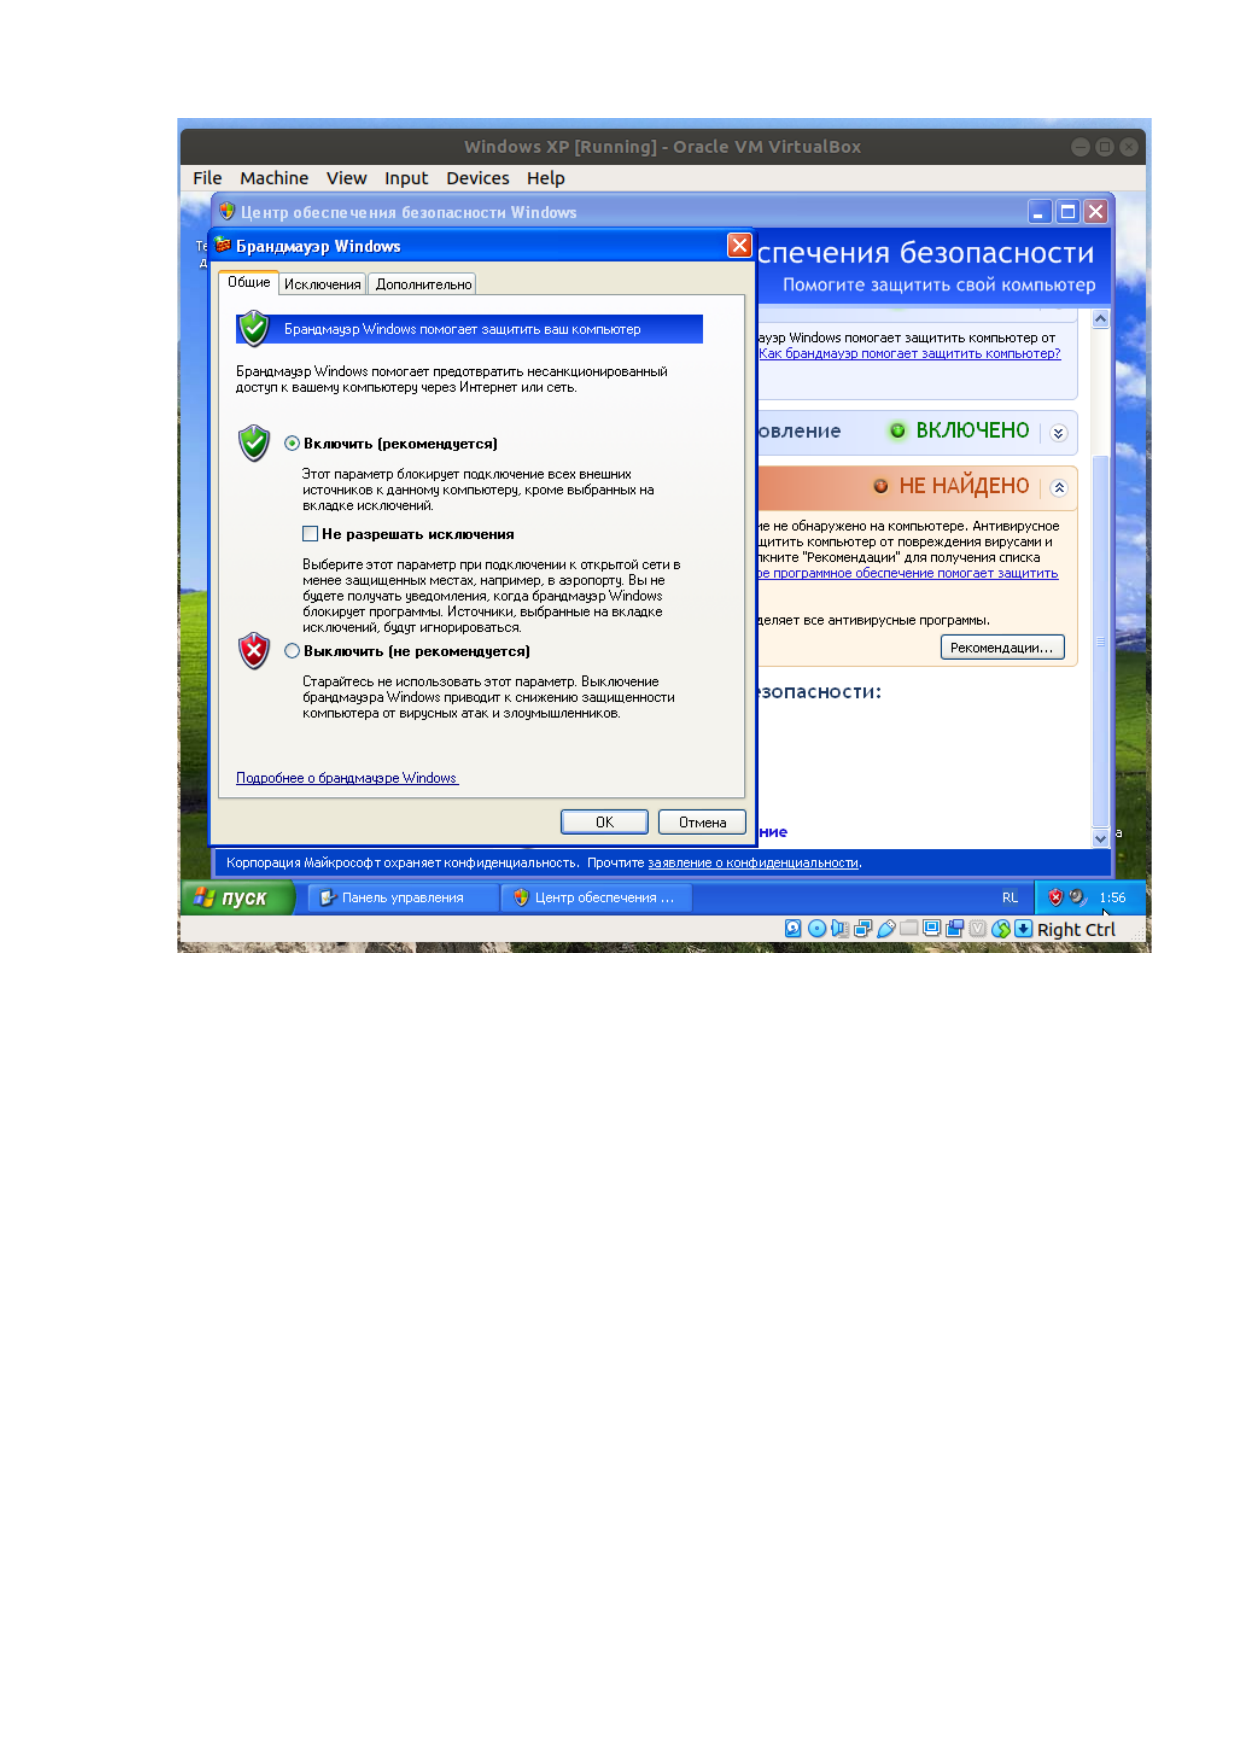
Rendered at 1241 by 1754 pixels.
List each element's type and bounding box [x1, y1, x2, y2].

picture [177, 118, 1152, 953]
